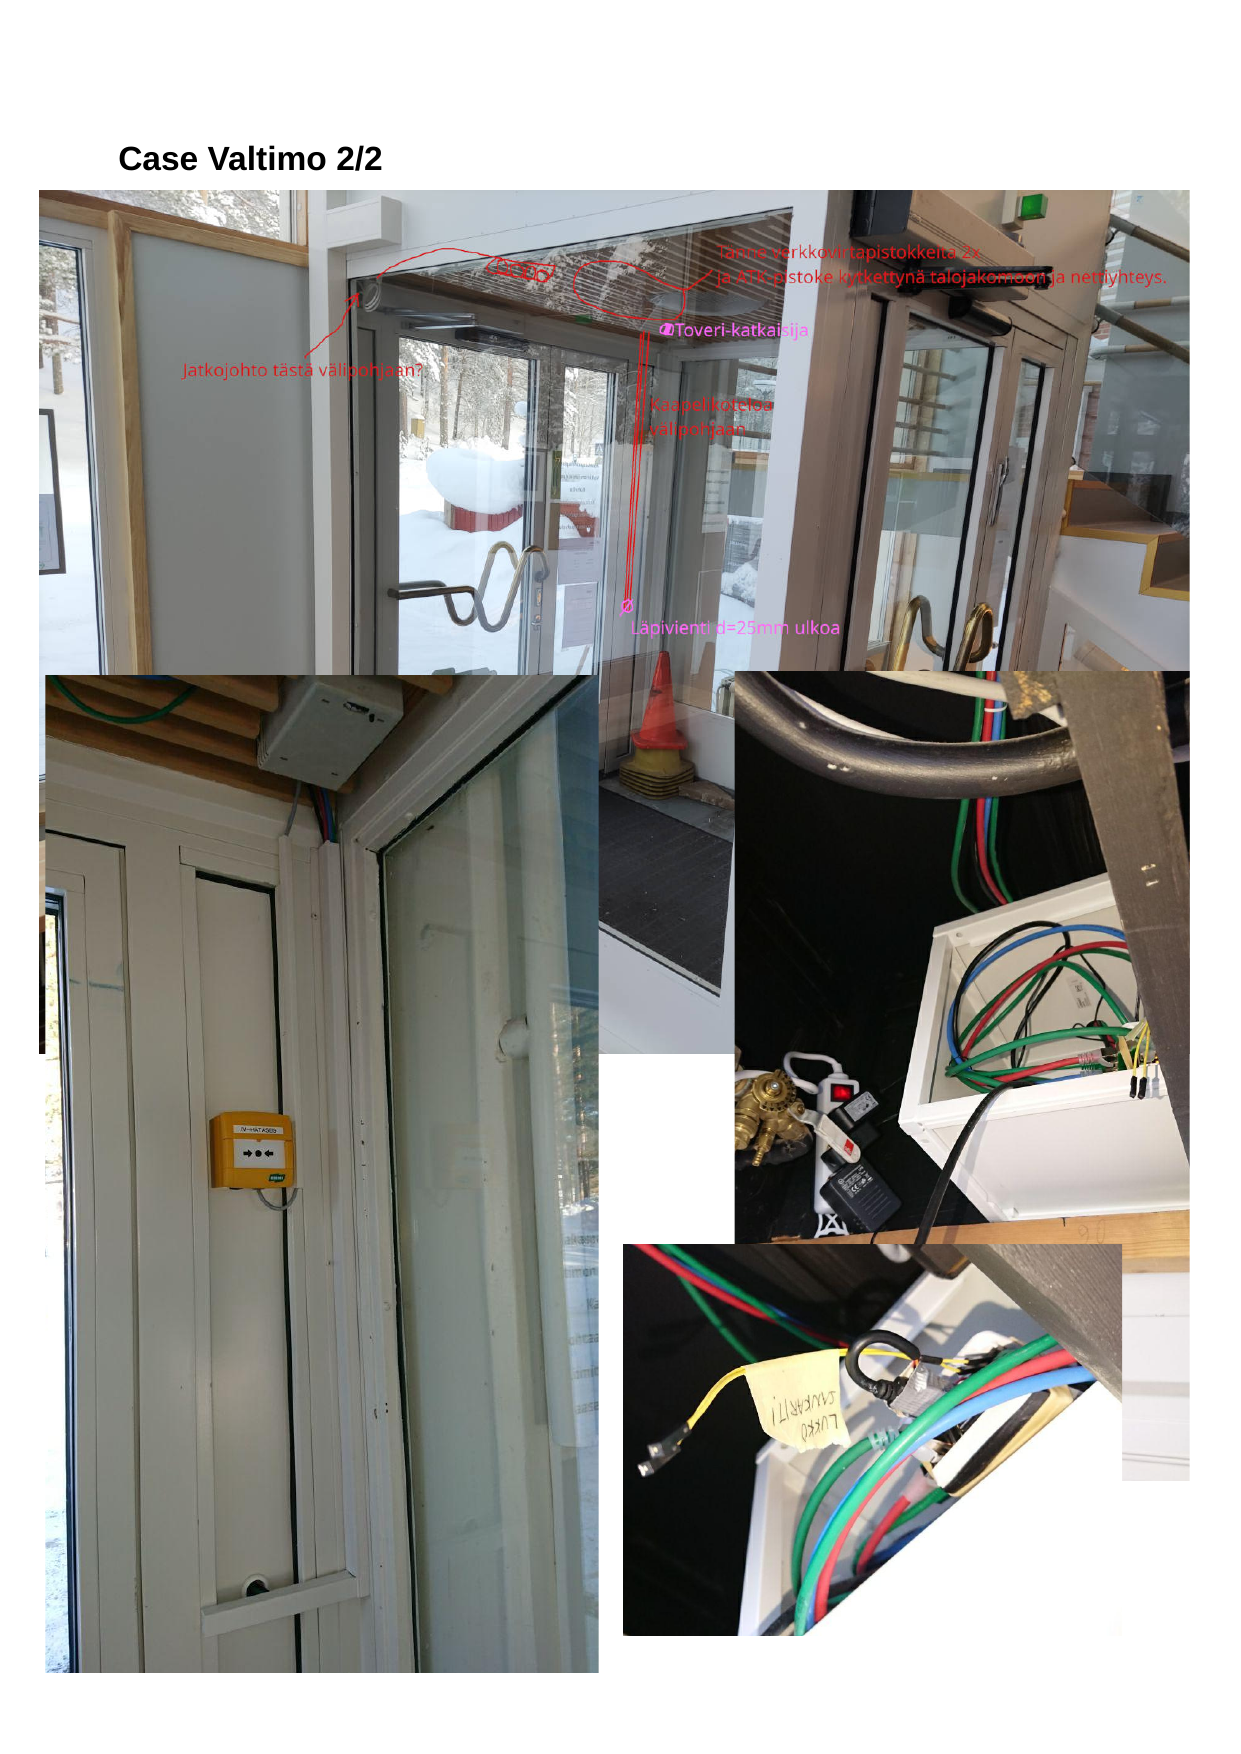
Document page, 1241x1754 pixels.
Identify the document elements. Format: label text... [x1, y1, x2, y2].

subtitle Case Valtimo 2/2 [118, 139, 1122, 178]
picture [39, 190, 1190, 1673]
